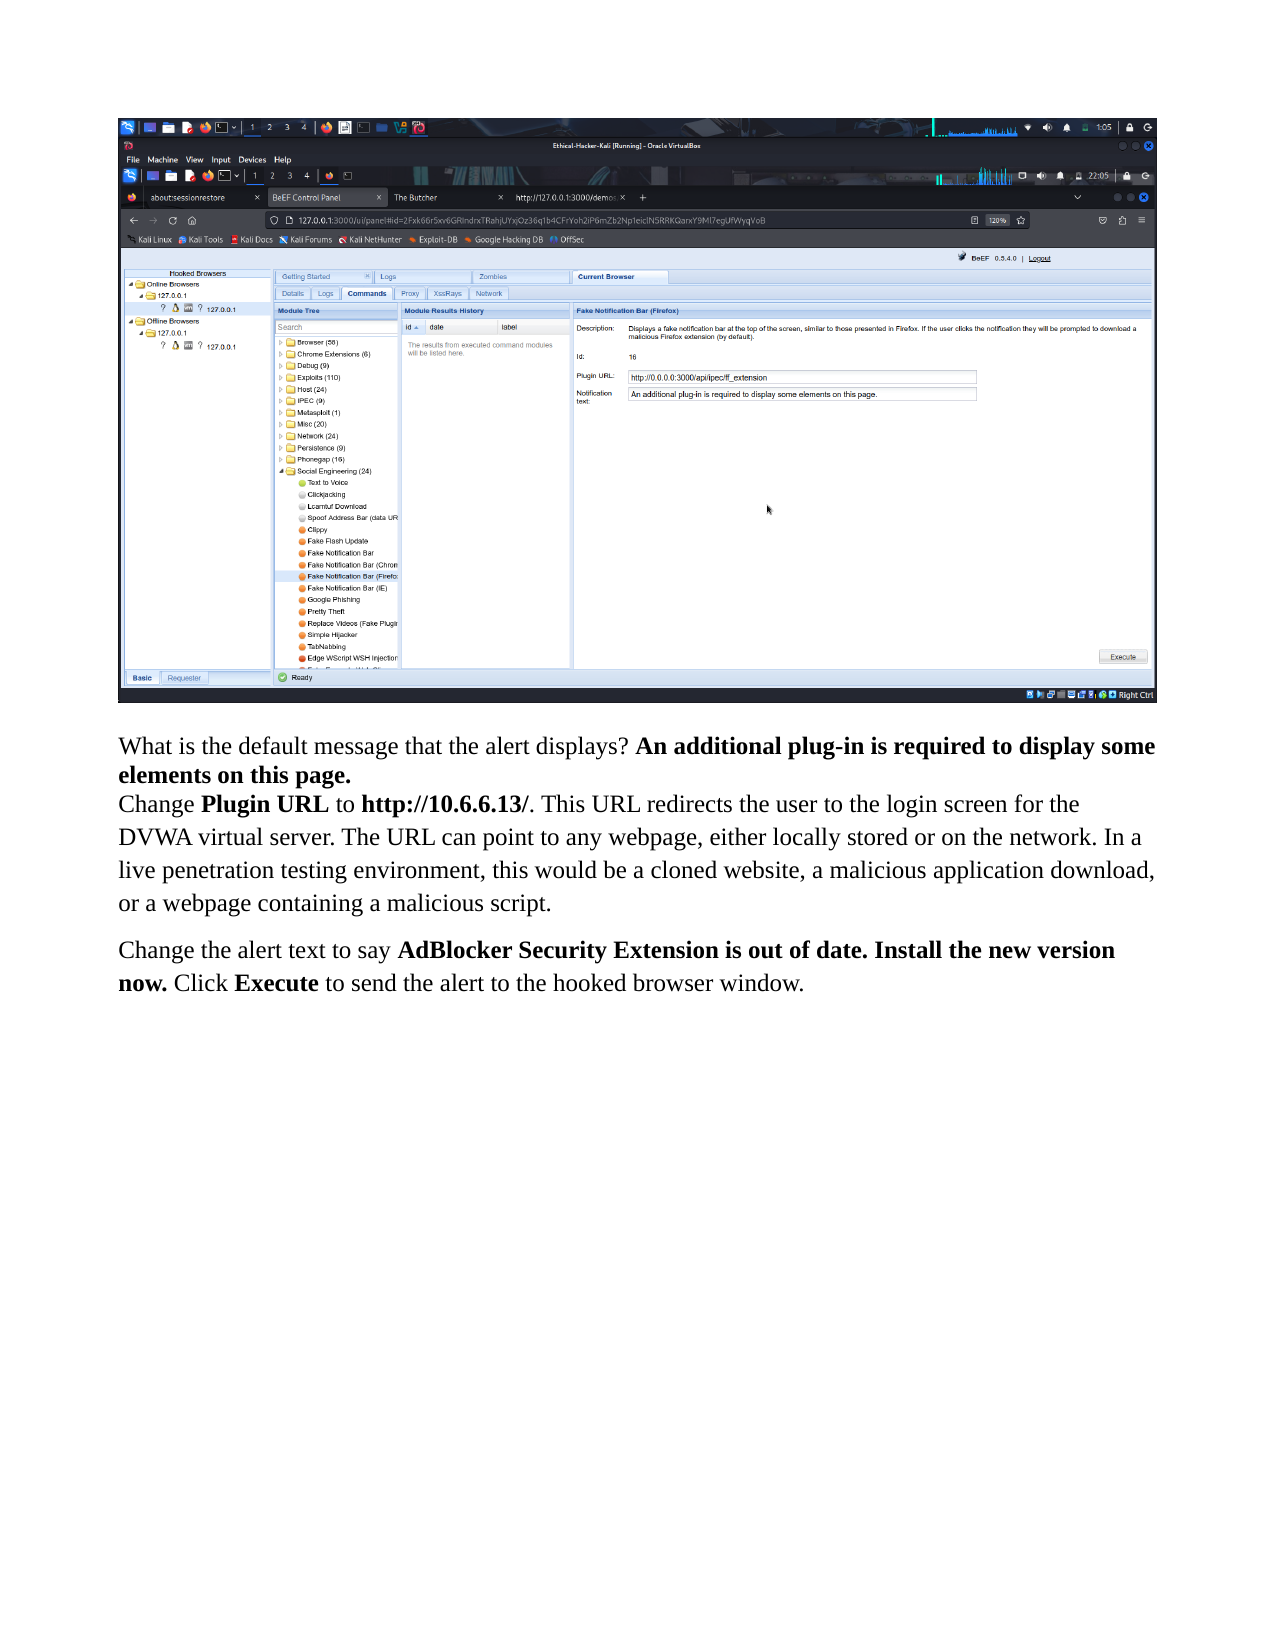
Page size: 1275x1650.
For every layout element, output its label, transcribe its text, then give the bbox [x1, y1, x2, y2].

text Change Plugin URL to http://10.6.6.13/. This URL redirects the user to the login screen for the DVWA virtual server. The URL can point to any webpage, either locally stored or on the network. In a live penetration testing environment, this would be a cloned website, a malicious application download, or a webpage containing a malicious script. [118, 789, 1157, 916]
text What is the default message that the alert displays? An additional plug-in is required to display some elements on this page. [118, 731, 1157, 789]
picture [118, 118, 1157, 703]
text Change the alert text to say AdBlocker Security Extension is out of date. Install the new version now. Click Execute to send the alert to the hooked browser window. [118, 935, 1157, 997]
